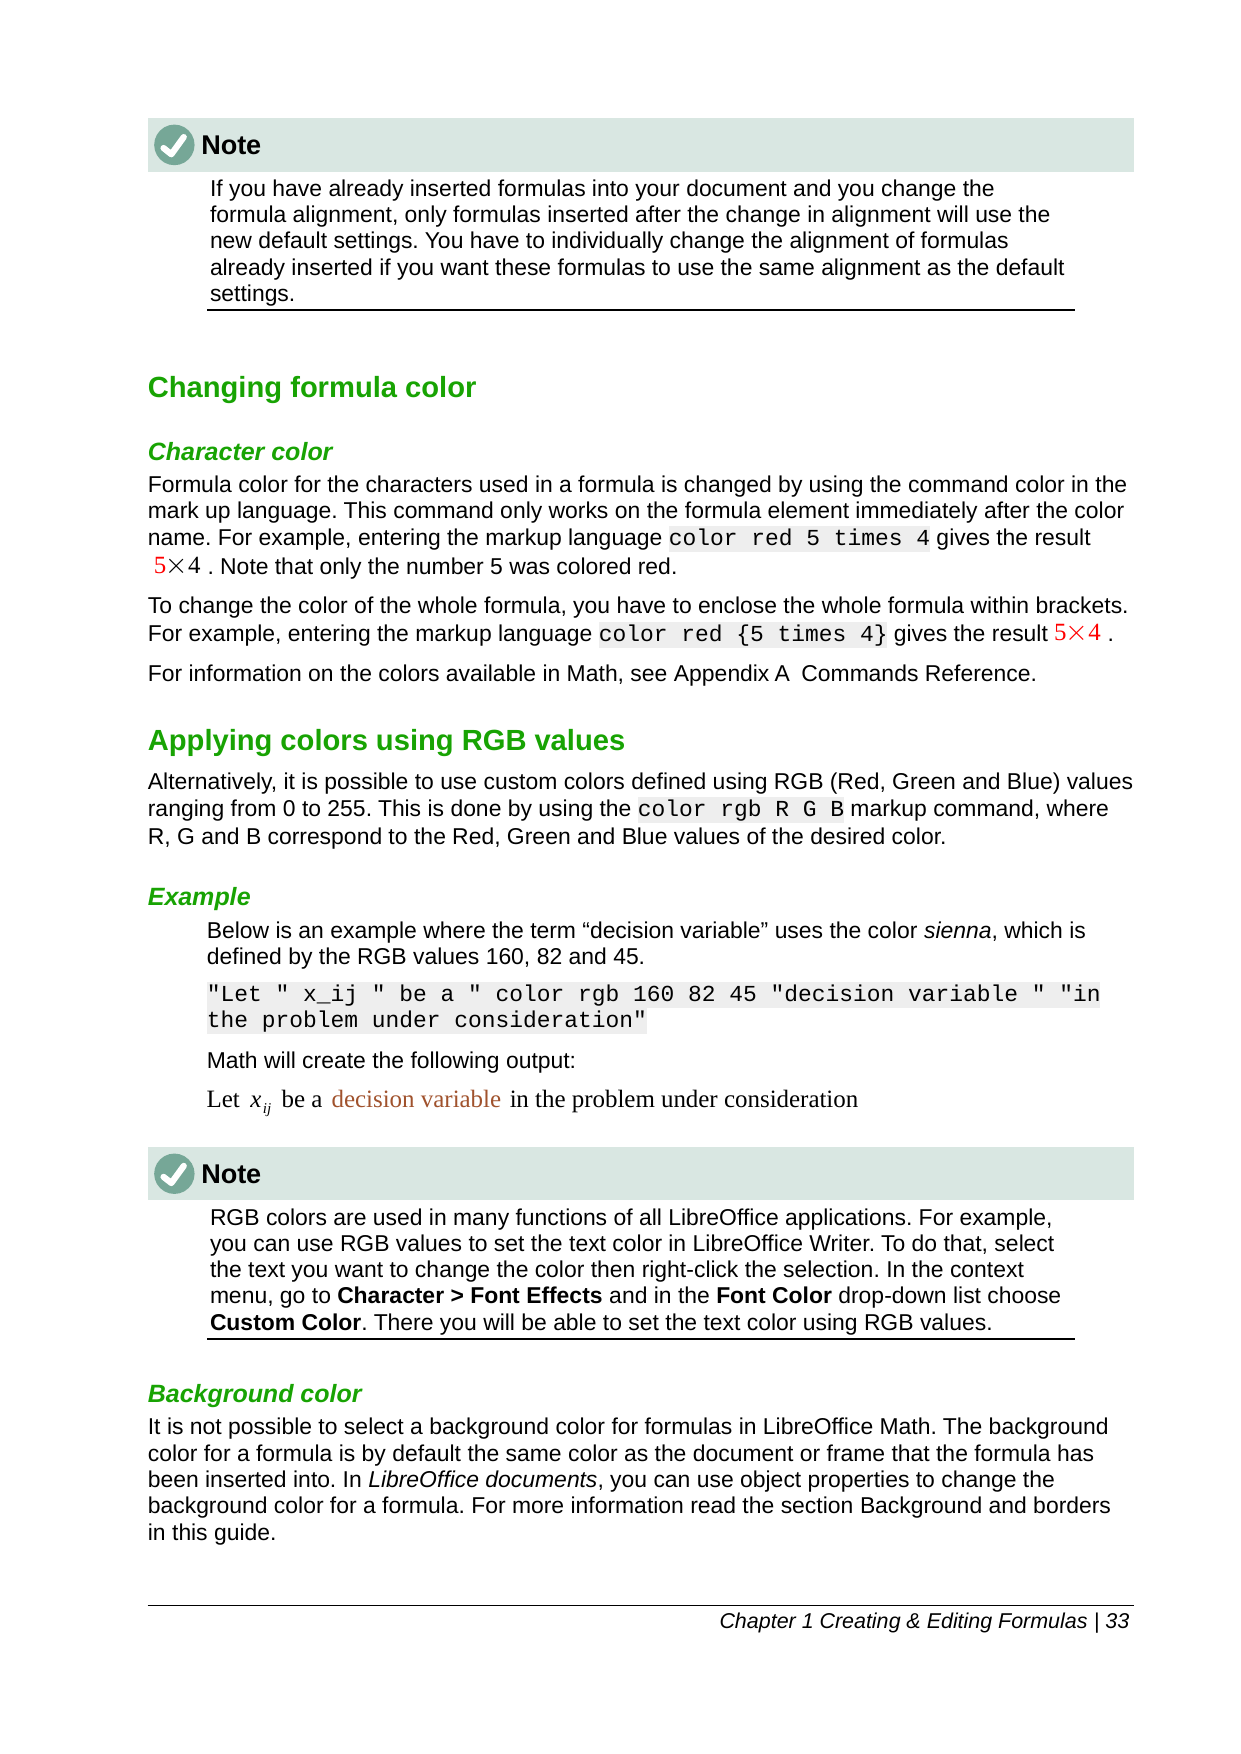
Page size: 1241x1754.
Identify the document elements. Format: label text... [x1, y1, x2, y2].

subtitle Character color [148, 436, 1134, 465]
subtitle Note [148, 118, 1134, 172]
text If you have already inserted formulas into your document and you change the formula alignment, only formulas inserted after the change in alignment will use the new default settings. You have to individually change the alignment of formulas already inserted if you want these formulas to use the same alignment as the default settings. [207, 172, 1075, 309]
text Math will create the following output: [207, 1047, 1134, 1073]
text "Let " x_ij " be a " color rgb 160 82 45 "decision variable " "in the problem under consideration" [647, 982, 1134, 1034]
subtitle Applying colors using RGB values [148, 723, 1134, 756]
text Alternatively, it is possible to use custom colors defined using RGB (Red, Green and Blue) values ranging from 0 to 255. This is done by using the color rgb R G B markup command, where R, G and B correspond to the Red, Green and Blue values of the desired color. [148, 768, 1134, 849]
text Formula color for the characters used in a formula is changed by using the command color in the mark up language. This command only works on the formula element immediately after the color name. For example, entering the markup language color red 5 times 4 gives the result . Note that only the number 5 was colored red. [148, 471, 1134, 580]
text To change the color of the whole formula, you have to enclose the whole formula within brackets. For example, entering the markup language color red {5 times 4} gives the result. [148, 592, 1134, 648]
subtitle Background color [148, 1379, 1134, 1407]
text For information on the colors available in Math, see Appendix A Commands Reference. [148, 660, 1134, 687]
text RGB colors are used in many functions of all LibreOffice applications. For example, you can use RGB values to set the text color in LibreOffice Writer. To do that, select the text you want to change the color then right-click the selection. In the context menu, go to Character > Font Effects and in the Font Color drop-down list choose Custom Color. There you will be able to set the text color using RGB values. [207, 1200, 1075, 1338]
text Below is an example where the term “decision variable” uses the color sienna, which is defined by the RGB values 160, 82 and 45. [207, 917, 1134, 970]
text It is not possible to select a background color for formulas in LibreOffice Math. The background color for a formula is by default the same color as the document or frame that the formula has been inserted into. In LibreOffice documents, you can use object properties to change the background color for a formula. For more information read the section Background and borders in this guide. [148, 1413, 1134, 1545]
subtitle Example [148, 882, 1134, 911]
subtitle Changing formula color [148, 371, 1134, 404]
subtitle Note [148, 1147, 1134, 1200]
